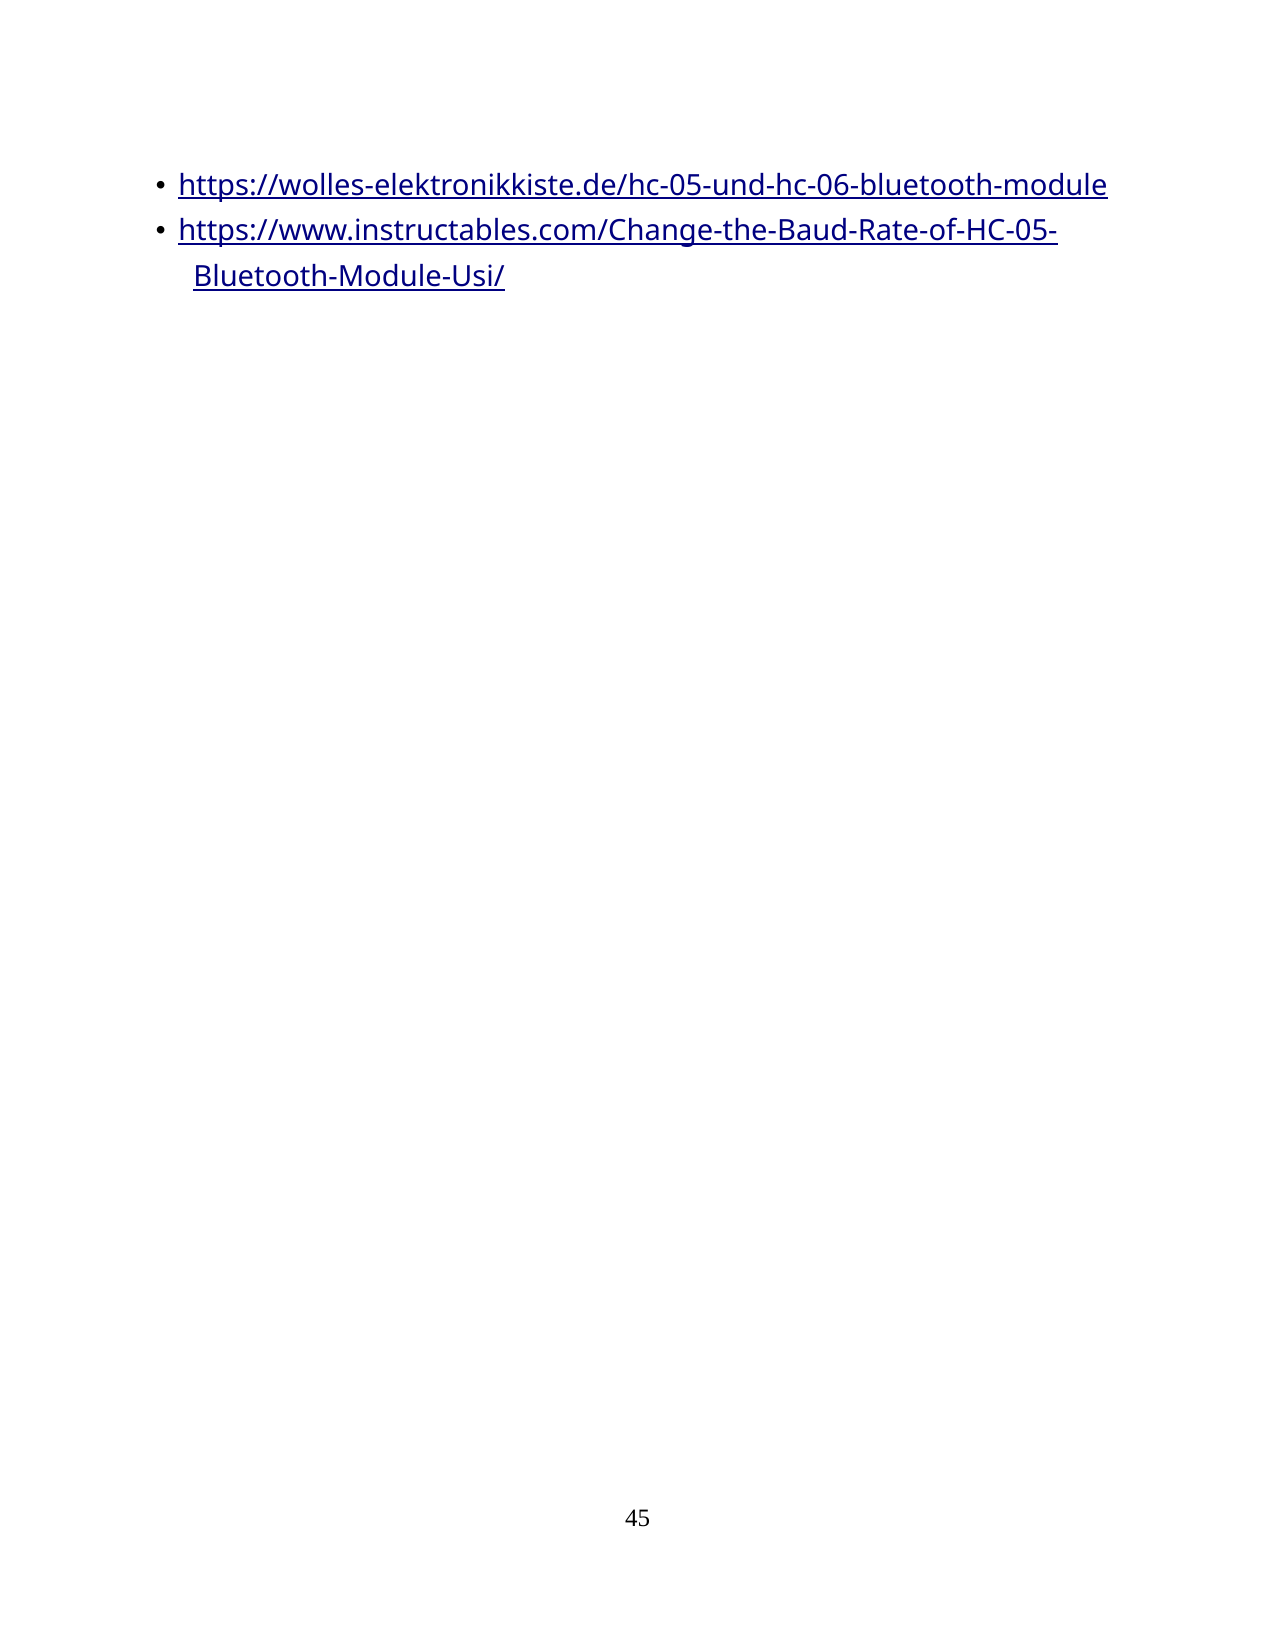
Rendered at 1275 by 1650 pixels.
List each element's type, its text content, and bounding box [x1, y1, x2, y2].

list https://wolles-elektronikkiste.de/hc-05-und-hc-06-bluetooth-module [156, 164, 1157, 203]
list https://www.instructables.com/Change-the-Baud-Rate-of-HC-05-Bluetooth-Module-Usi/ [156, 209, 1157, 295]
